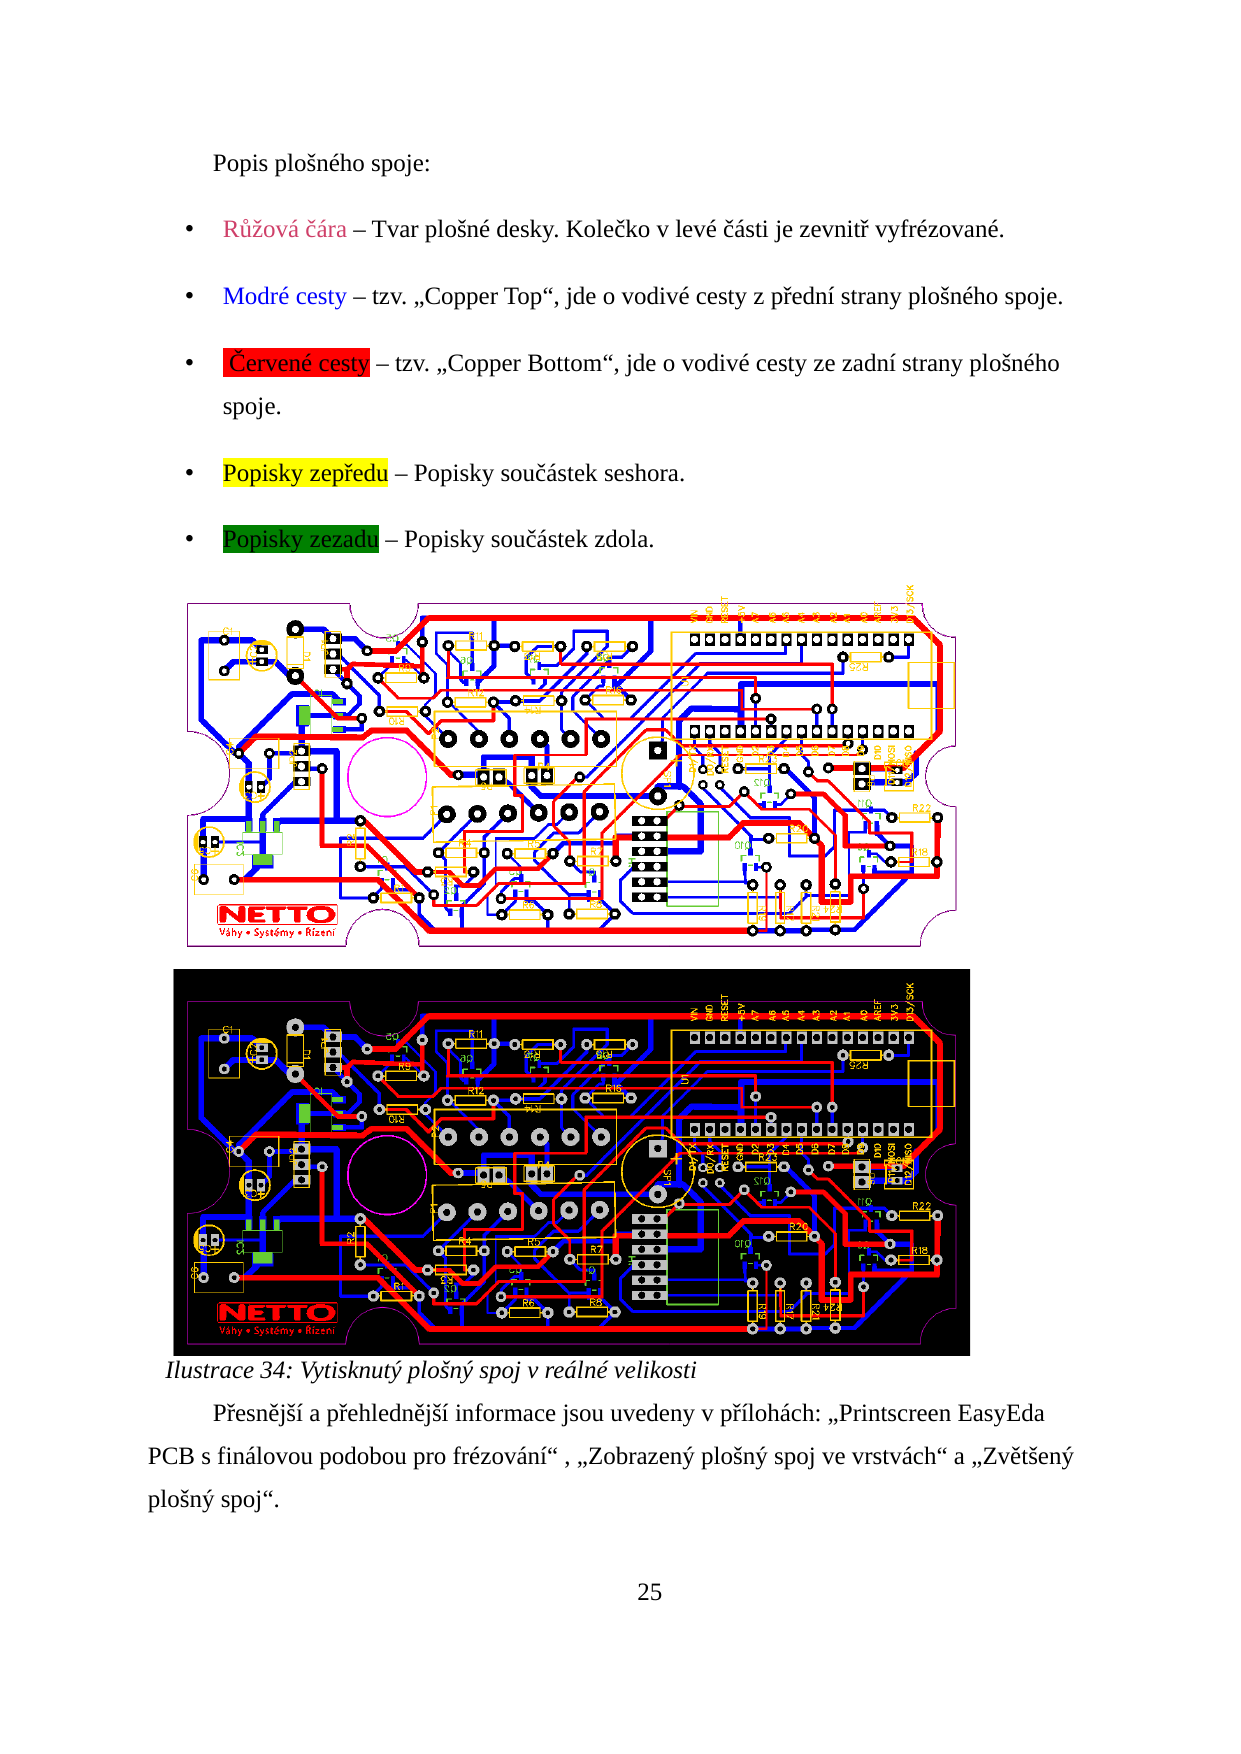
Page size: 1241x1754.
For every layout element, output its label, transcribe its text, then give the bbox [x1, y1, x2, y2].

list Ilustrace 34: Vytisknutý plošný spoj v reálné velikosti [165, 583, 977, 1384]
list Popisky zepředu – Popisky součástek seshora. [185, 458, 1093, 487]
list Růžová čára – Tvar plošné desky. Kolečko v levé části je zevnitř vyfrézované. [185, 214, 1093, 243]
list Modré cesty – tzv. „Copper Top“, jde o vodivé cesty z přední strany plošného spoje. [185, 281, 1093, 310]
picture [172, 570, 970, 1356]
text Přesnější a přehlednější informace jsou uvedeny v přílohách: „Printscreen EasyEda PCB s finálovou podobou pro frézování“ , „Zobrazený plošný spoj ve vrstvách“ a „Zvětšený plošný spoj“. [148, 591, 1093, 1513]
list Červené cesty – tzv. „Copper Bottom“, jde o vodivé cesty ze zadní strany plošného spoje. [185, 348, 1093, 420]
list Popisky zezadu – Popisky součástek zdola. [185, 524, 1093, 553]
text Popis plošného spoje: [148, 148, 1093, 176]
